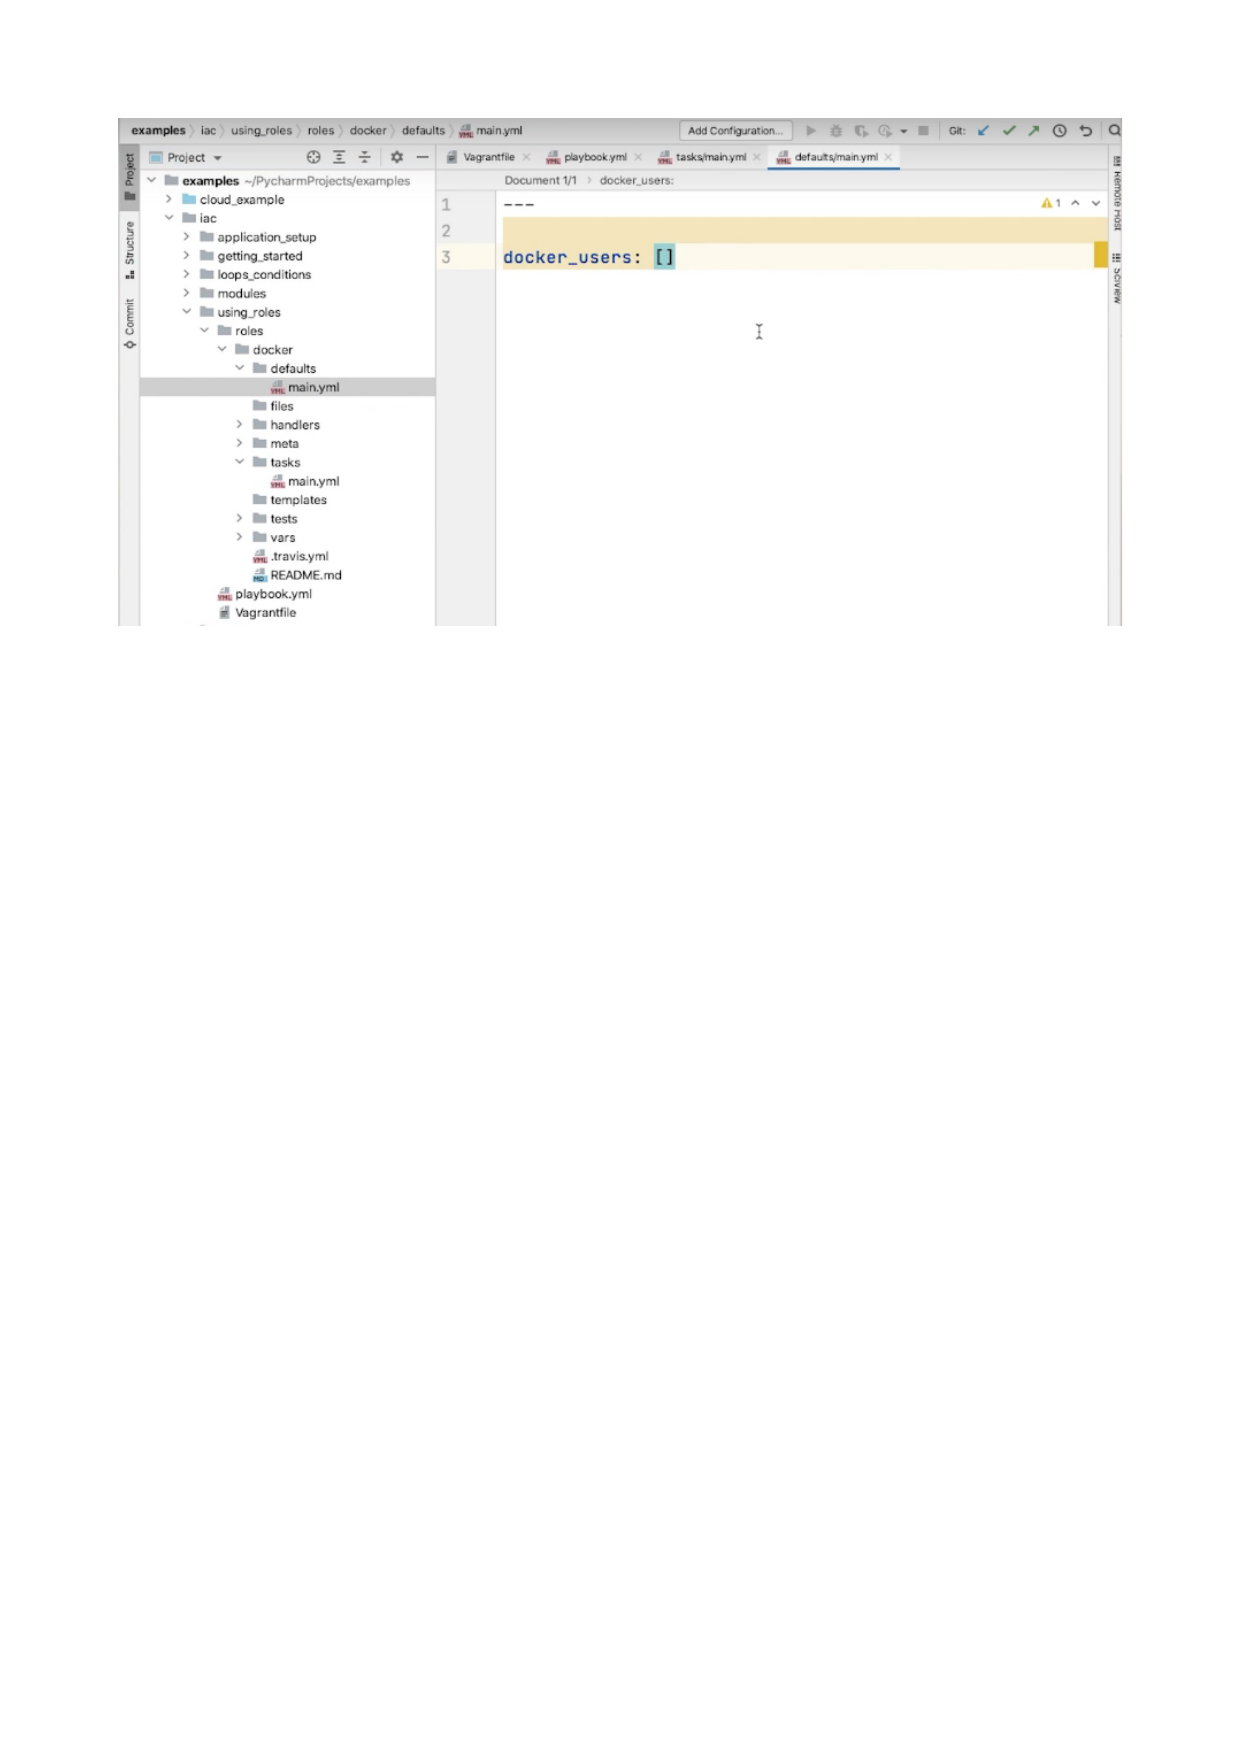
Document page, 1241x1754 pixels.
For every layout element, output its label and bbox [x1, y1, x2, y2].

picture [118, 118, 1123, 626]
